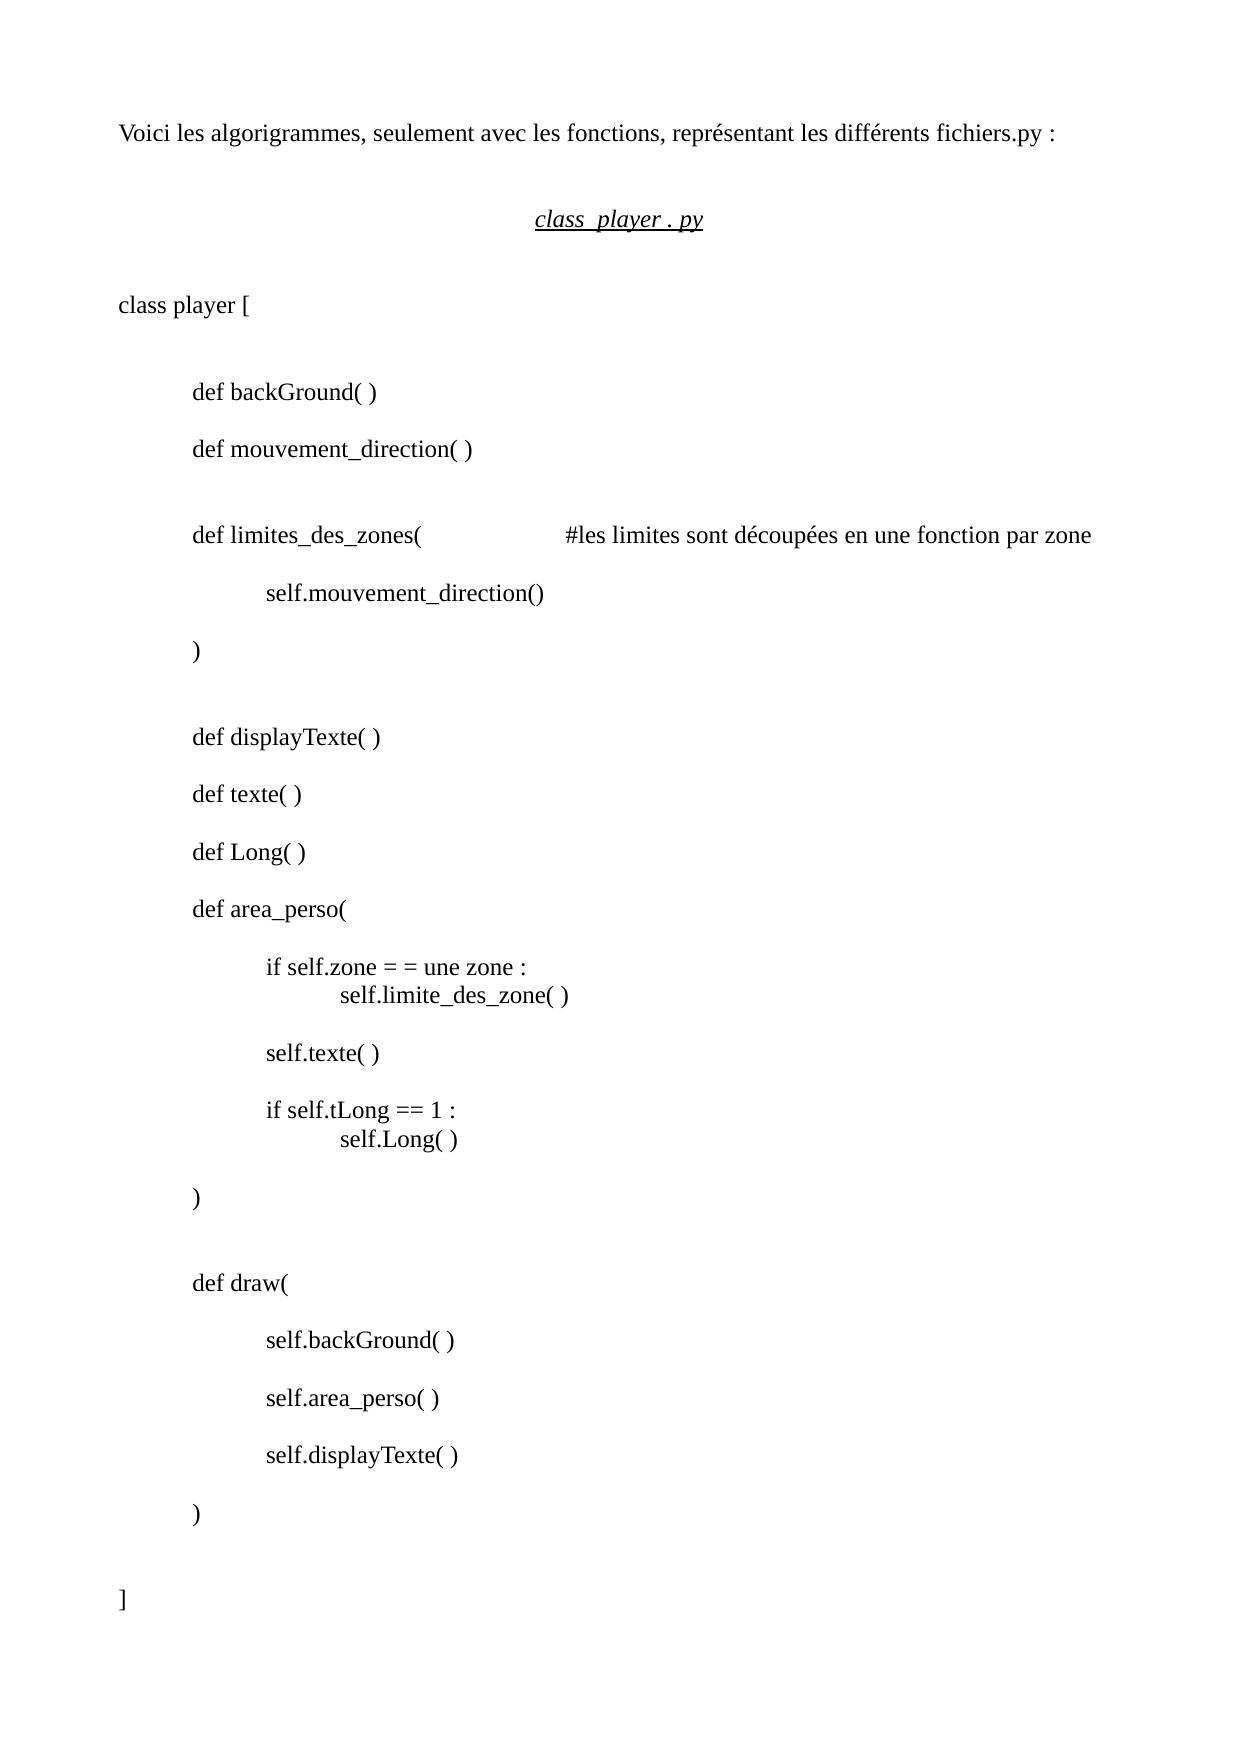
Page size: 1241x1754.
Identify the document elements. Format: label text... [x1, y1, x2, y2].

text def backGround( ) [118, 377, 1122, 406]
text if self.tLong == 1 : [118, 1096, 1122, 1124]
text def limites_des_zones( #les limites sont découpées en une fonction par zone [118, 521, 1122, 549]
text def displayTexte( ) [118, 722, 1122, 751]
text ) [118, 636, 1122, 664]
text self.area_perso( ) [118, 1383, 1122, 1412]
text if self.zone = = une zone : [118, 952, 1122, 981]
text Voici les algorigrammes, seulement avec les fonctions, représentant les différents fichiers.py : [118, 118, 1122, 147]
text def mouvement_direction( ) [118, 434, 1122, 463]
text ) [118, 1498, 1122, 1527]
text self.texte( ) [118, 1038, 1122, 1067]
text def Long( ) [118, 837, 1122, 866]
text self.backGround( ) [118, 1326, 1122, 1354]
text ) [118, 1182, 1122, 1211]
text ] [118, 1584, 1122, 1613]
text class player [ [118, 291, 1122, 319]
text def area_perso( [118, 894, 1122, 923]
text class_player . py [118, 204, 1122, 233]
text self.limite_des_zone( ) [118, 981, 1122, 1009]
text self.Long( ) [118, 1124, 1122, 1153]
text def texte( ) [118, 779, 1122, 808]
text self.displayTexte( ) [118, 1441, 1122, 1469]
text def draw( [118, 1268, 1122, 1297]
text self.mouvement_direction() [118, 578, 1122, 607]
